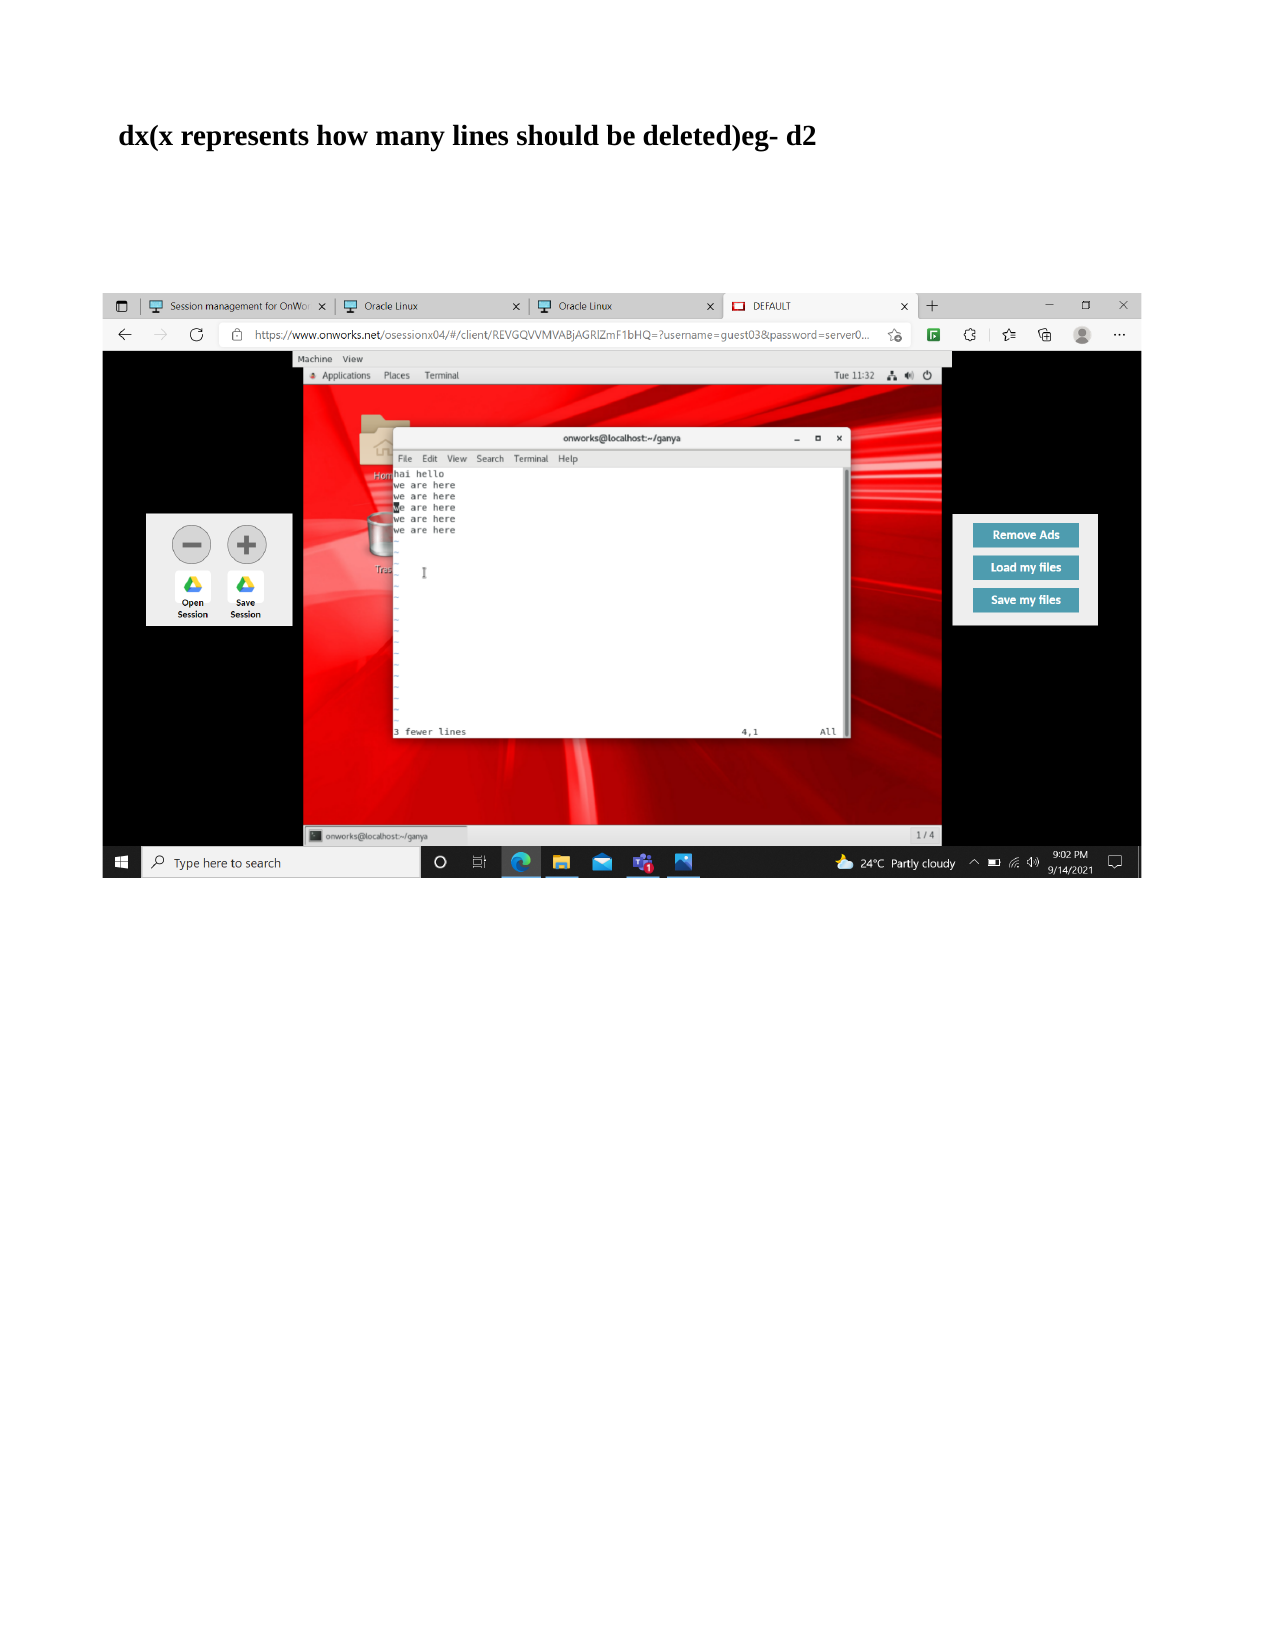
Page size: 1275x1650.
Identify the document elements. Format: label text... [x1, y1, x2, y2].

text dx(x represents how many lines should be deleted)eg- d2 [118, 118, 1157, 152]
picture [102, 293, 1142, 878]
